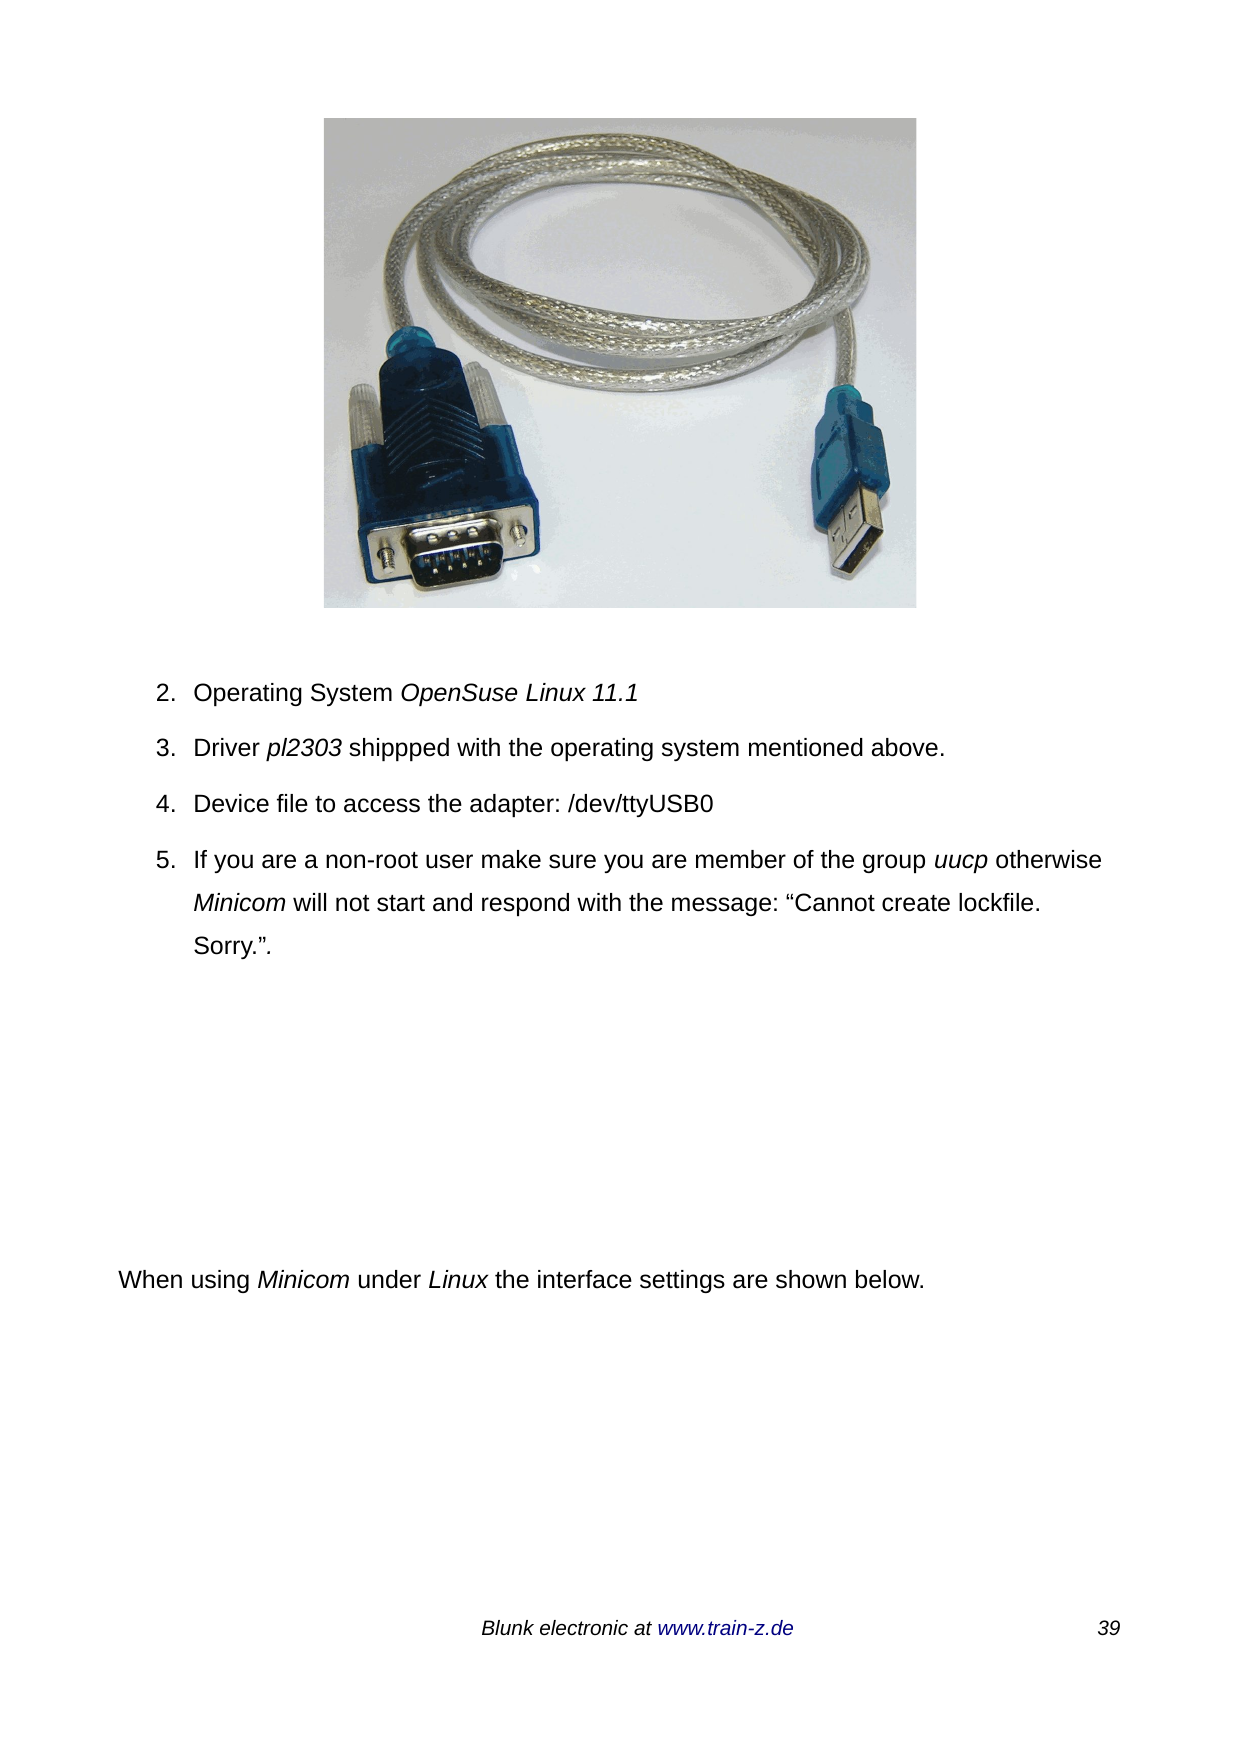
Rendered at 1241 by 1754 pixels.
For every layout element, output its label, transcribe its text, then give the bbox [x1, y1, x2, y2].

list Device file to access the adapter: /dev/ttyUSB0 [156, 789, 1122, 818]
picture [323, 118, 917, 608]
list Operating System OpenSuse Linux 11.1 [156, 678, 1122, 706]
list Driver pl2303 shippped with the operating system mentioned above. [156, 733, 1122, 762]
text When using Minicom under Linux the interface settings are shown below. [118, 1264, 1122, 1293]
list If you are a non-root user make sure you are member of the group uucp otherwise Minicom will not start and respond with the message: “Cannot create lockfile. Sorry.”. [156, 844, 1122, 959]
